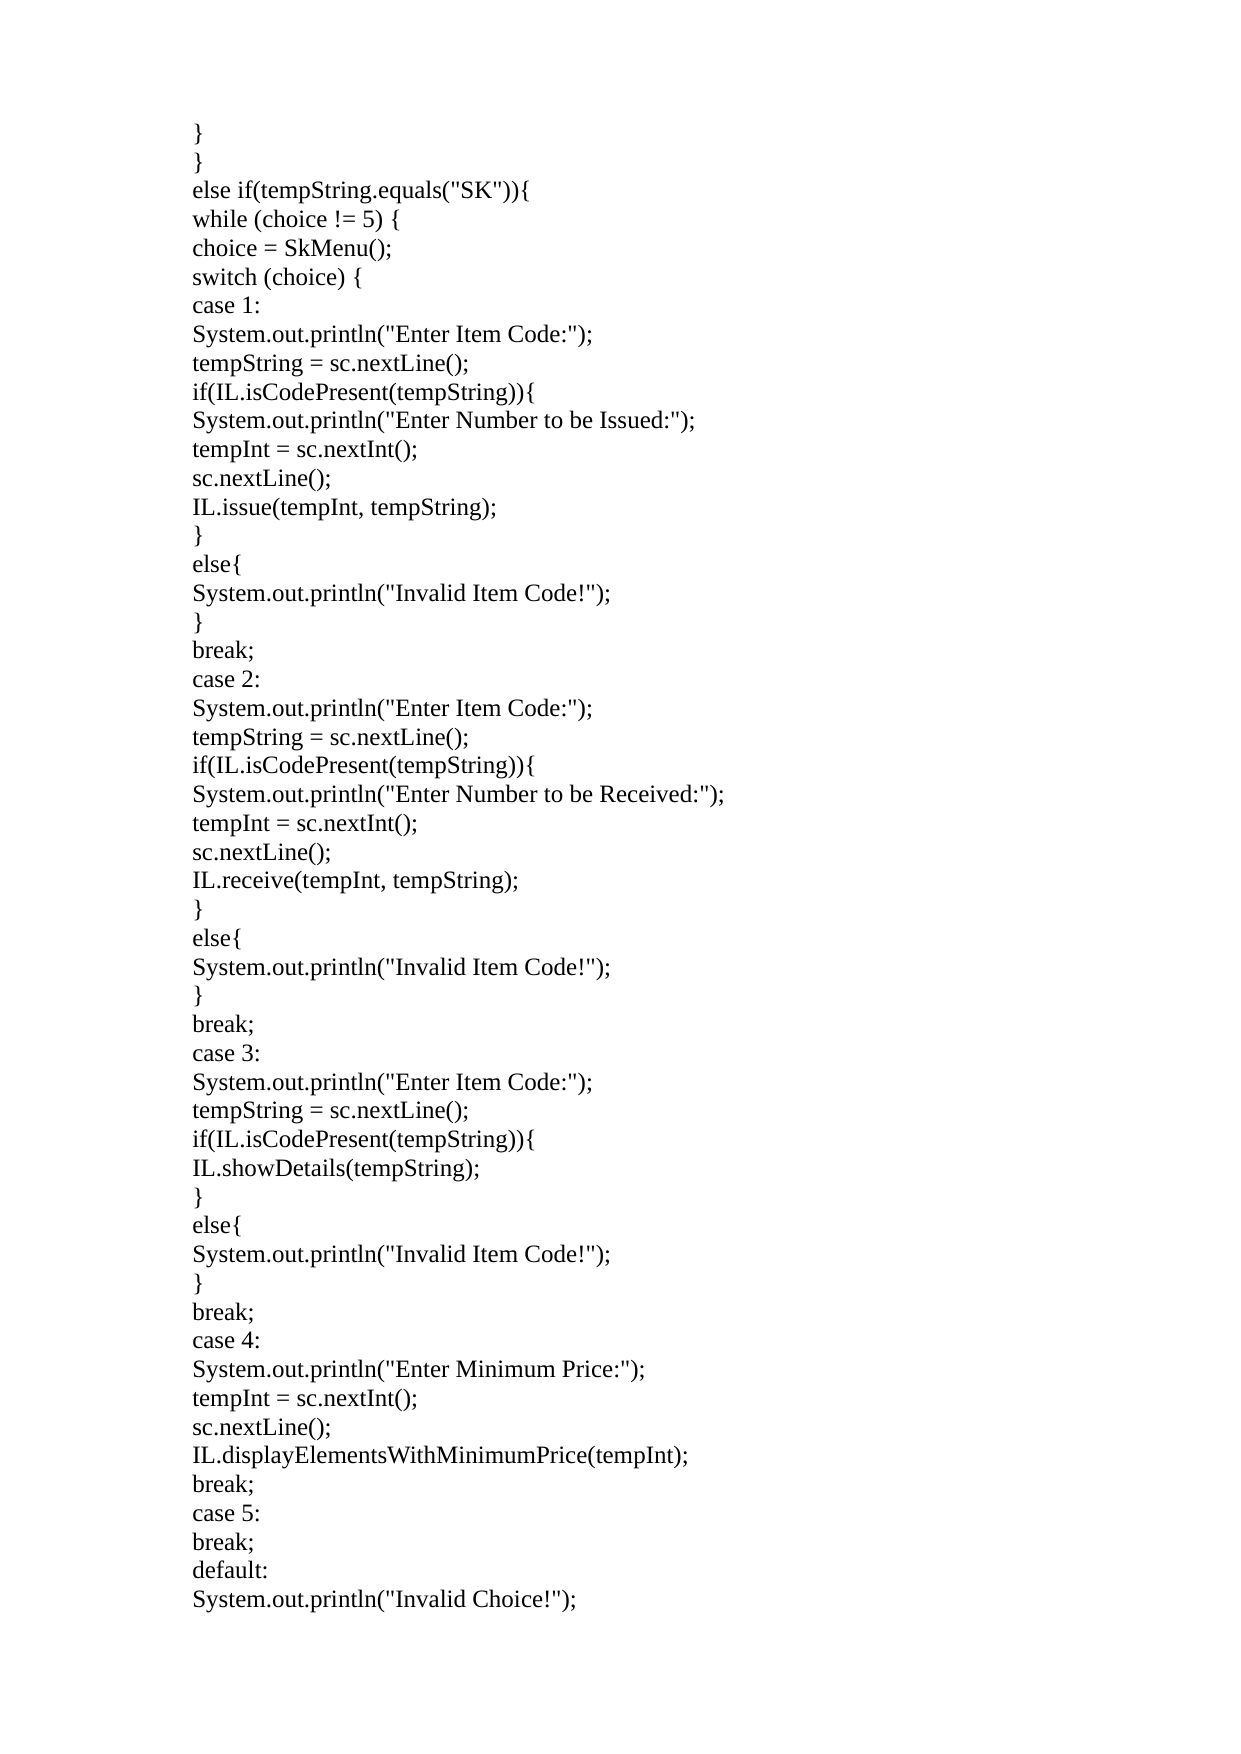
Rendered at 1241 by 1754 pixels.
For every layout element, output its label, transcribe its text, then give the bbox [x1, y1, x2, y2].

text } [118, 1268, 1122, 1297]
text IL.displayElementsWithMinimumPrice(tempInt); [118, 1441, 1122, 1469]
text System.out.println("Enter Item Code:"); [118, 319, 1122, 348]
text } [118, 894, 1122, 923]
text System.out.println("Invalid Item Code!"); [118, 578, 1122, 607]
text } [118, 118, 1122, 147]
text choice = SkMenu(); [118, 233, 1122, 262]
text } [118, 607, 1122, 636]
text sc.nextLine(); [118, 463, 1122, 492]
text System.out.println("Enter Item Code:"); [118, 1067, 1122, 1096]
text System.out.println("Enter Number to be Issued:"); [118, 406, 1122, 434]
text tempInt = sc.nextInt(); [118, 1383, 1122, 1412]
text case 1: [118, 291, 1122, 319]
text case 2: [118, 664, 1122, 693]
text else{ [118, 1211, 1122, 1239]
text break; [118, 1297, 1122, 1326]
text System.out.println("Invalid Item Code!"); [118, 952, 1122, 981]
text tempString = sc.nextLine(); [118, 722, 1122, 751]
text else if(tempString.equals("SK")){ [118, 176, 1122, 204]
text case 3: [118, 1038, 1122, 1067]
text case 4: [118, 1326, 1122, 1354]
text tempString = sc.nextLine(); [118, 1096, 1122, 1124]
text sc.nextLine(); [118, 1412, 1122, 1441]
text } [118, 147, 1122, 176]
text case 5: [118, 1498, 1122, 1527]
text break; [118, 636, 1122, 664]
text IL.issue(tempInt, tempString); [118, 492, 1122, 521]
text if(IL.isCodePresent(tempString)){ [118, 377, 1122, 406]
text while (choice != 5) { [118, 204, 1122, 233]
text } [118, 981, 1122, 1009]
text default: [118, 1556, 1122, 1584]
text } [118, 521, 1122, 549]
text break; [118, 1009, 1122, 1038]
text IL.receive(tempInt, tempString); [118, 866, 1122, 894]
text else{ [118, 923, 1122, 952]
text tempInt = sc.nextInt(); [118, 434, 1122, 463]
text System.out.println("Enter Minimum Price:"); [118, 1354, 1122, 1383]
text System.out.println("Enter Item Code:"); [118, 693, 1122, 722]
text tempInt = sc.nextInt(); [118, 808, 1122, 837]
text System.out.println("Invalid Item Code!"); [118, 1239, 1122, 1268]
text break; [118, 1469, 1122, 1498]
text break; [118, 1527, 1122, 1556]
text if(IL.isCodePresent(tempString)){ [118, 1124, 1122, 1153]
text } [118, 1182, 1122, 1211]
text System.out.println("Enter Number to be Received:"); [118, 779, 1122, 808]
text if(IL.isCodePresent(tempString)){ [118, 751, 1122, 779]
text IL.showDetails(tempString); [118, 1153, 1122, 1182]
text switch (choice) { [118, 262, 1122, 291]
text tempString = sc.nextLine(); [118, 348, 1122, 377]
text sc.nextLine(); [118, 837, 1122, 866]
text else{ [118, 549, 1122, 578]
text System.out.println("Invalid Choice!"); [118, 1584, 1122, 1613]
